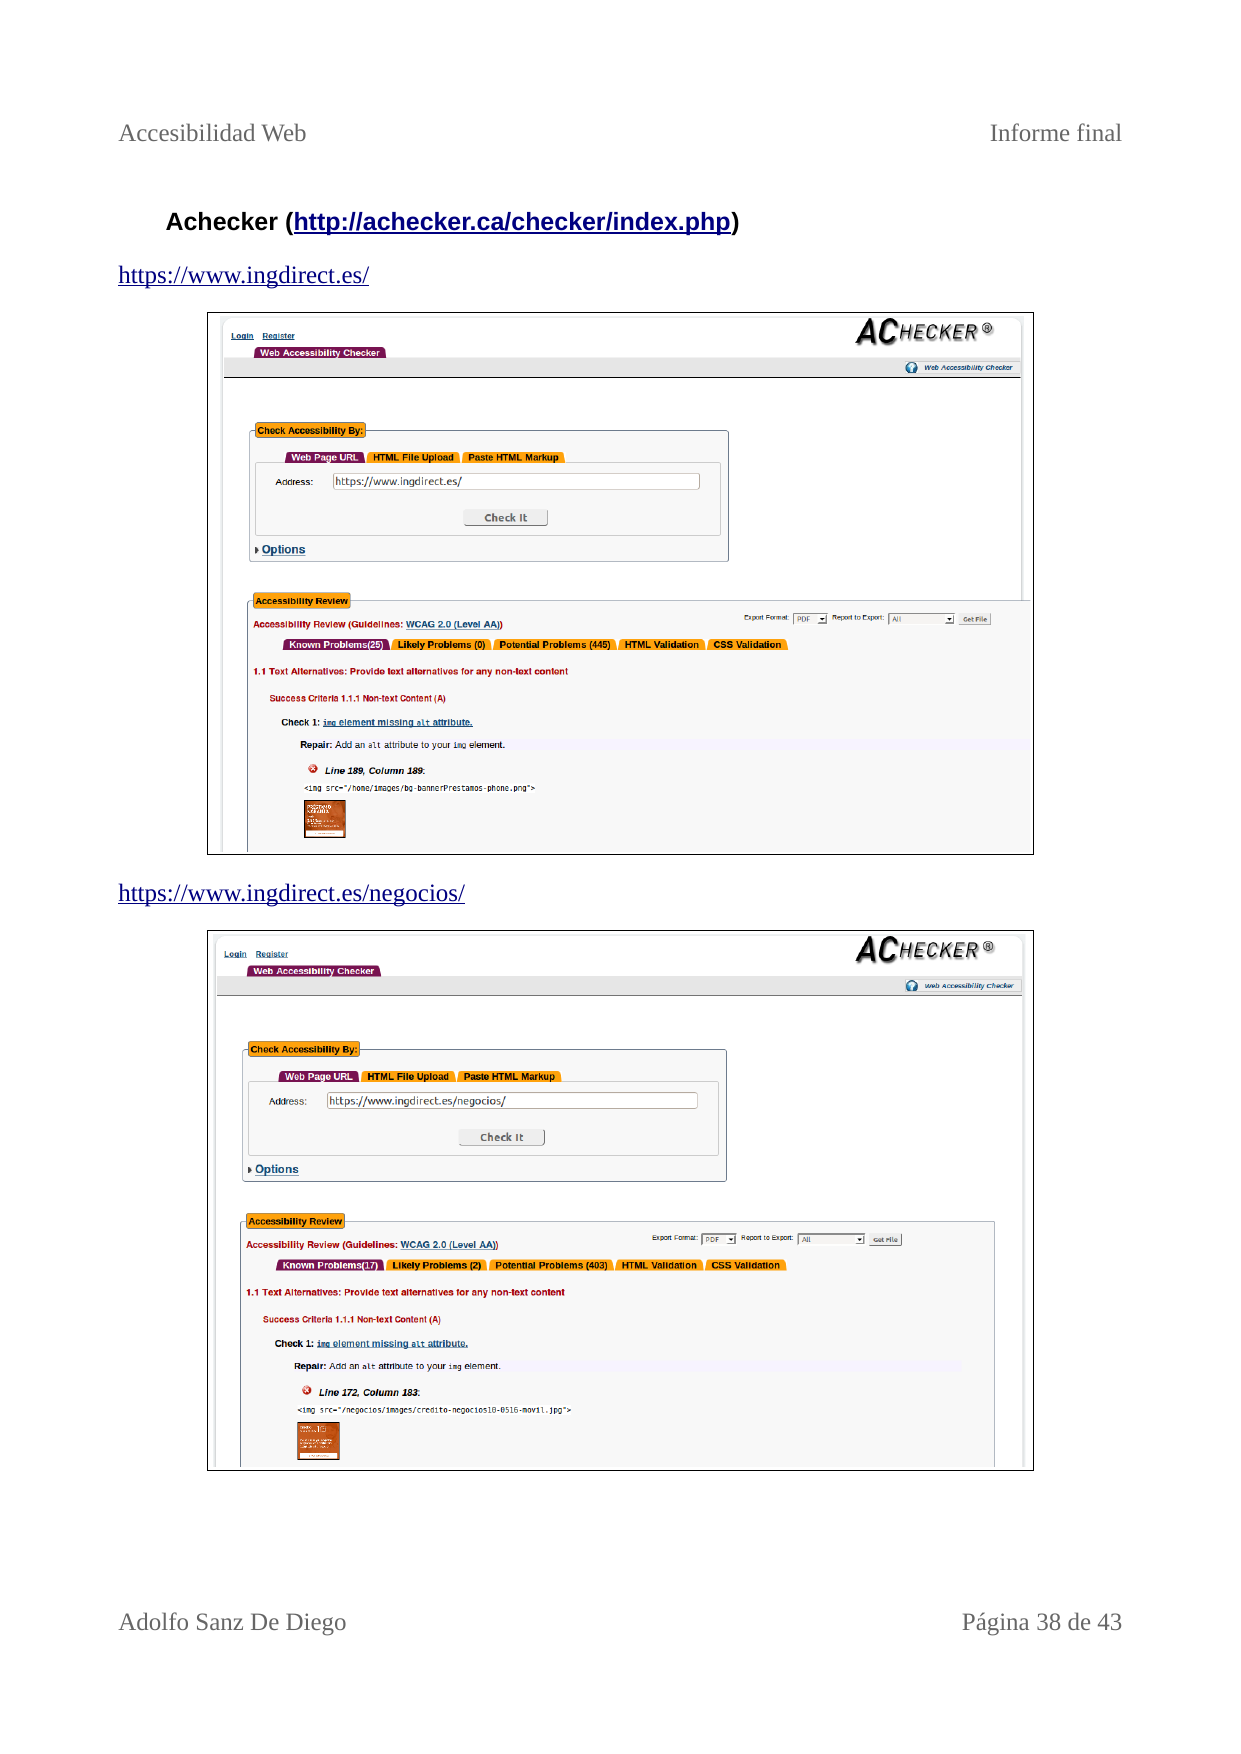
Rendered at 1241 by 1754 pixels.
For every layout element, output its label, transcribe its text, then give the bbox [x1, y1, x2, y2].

picture [209, 933, 1031, 1467]
subtitle Achecker (http://achecker.ca/checker/index.php) [165, 207, 1122, 236]
picture [209, 315, 1031, 852]
text https://www.ingdirect.es/ [118, 260, 1122, 288]
text https://www.ingdirect.es/negocios/ [118, 878, 1122, 907]
